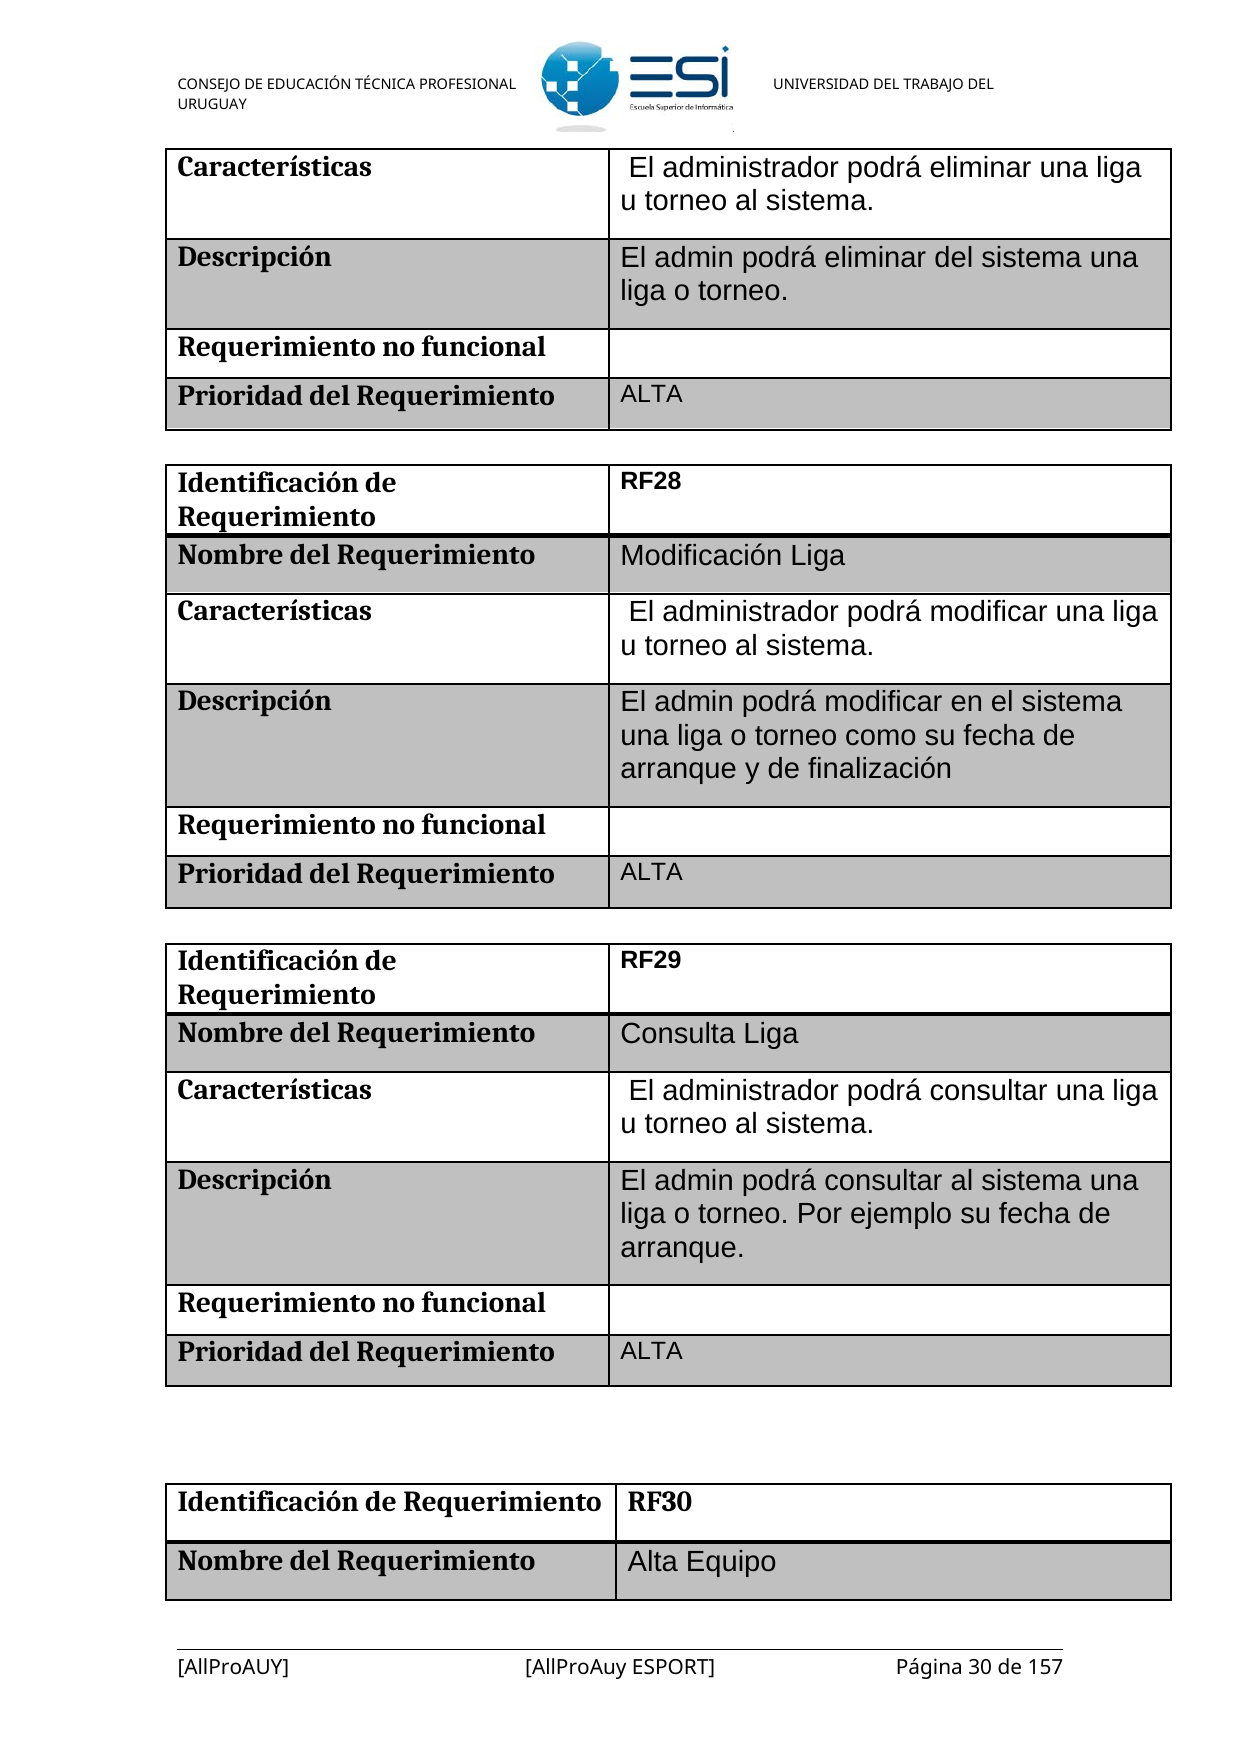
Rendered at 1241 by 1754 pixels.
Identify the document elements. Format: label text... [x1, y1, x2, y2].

table_cell Descripción [167, 685, 608, 806]
table_cell El administrador podrá eliminar una liga u torneo al sistema. [610, 150, 1170, 238]
table_cell [610, 1286, 1170, 1333]
table_cell Requerimiento no funcional [167, 330, 608, 377]
table_cell Características [167, 1073, 608, 1161]
picture [534, 39, 734, 132]
table_cell Requerimiento no funcional [167, 1286, 608, 1333]
table_cell Alta Equipo [617, 1544, 1170, 1599]
table_cell [610, 808, 1170, 855]
table_cell [610, 330, 1170, 377]
table_cell Prioridad del Requerimiento [167, 1336, 608, 1385]
table_cell Descripción [167, 1163, 608, 1284]
table_cell ALTA [610, 1336, 1170, 1385]
table_header Identificación de Requerimiento [167, 1485, 615, 1539]
table_cell Consulta Liga [610, 1016, 1170, 1071]
table_cell Nombre del Requerimiento [167, 1016, 608, 1071]
table_cell Características [167, 150, 608, 238]
table_cell El admin podrá modificar en el sistema una liga o torneo como su fecha de arranque y de finalización [610, 685, 1170, 806]
table_cell Prioridad del Requerimiento [167, 857, 608, 907]
table_cell Características [167, 595, 608, 682]
table_cell Nombre del Requerimiento [167, 1544, 615, 1599]
table_cell El admin podrá consultar al sistema una liga o torneo. Por ejemplo su fecha de arranque. [610, 1163, 1170, 1284]
table_cell Nombre del Requerimiento [167, 538, 608, 592]
table_header Identificación de Requerimiento [167, 945, 608, 1012]
table_header RF30 [617, 1485, 1170, 1539]
table_header RF29 [610, 945, 1170, 1012]
table_header RF28 [610, 466, 1170, 533]
table_cell ALTA [610, 857, 1170, 907]
table_cell Modificación Liga [610, 538, 1170, 592]
table_cell Requerimiento no funcional [167, 808, 608, 855]
table_cell El administrador podrá consultar una liga u torneo al sistema. [610, 1073, 1170, 1161]
table_cell El admin podrá eliminar del sistema una liga o torneo. [610, 240, 1170, 328]
table_cell El administrador podrá modificar una liga u torneo al sistema. [610, 595, 1170, 682]
table_header Identificación de Requerimiento [167, 466, 608, 533]
table_cell Prioridad del Requerimiento [167, 379, 608, 428]
table_cell ALTA [610, 379, 1170, 428]
table_cell Descripción [167, 240, 608, 328]
